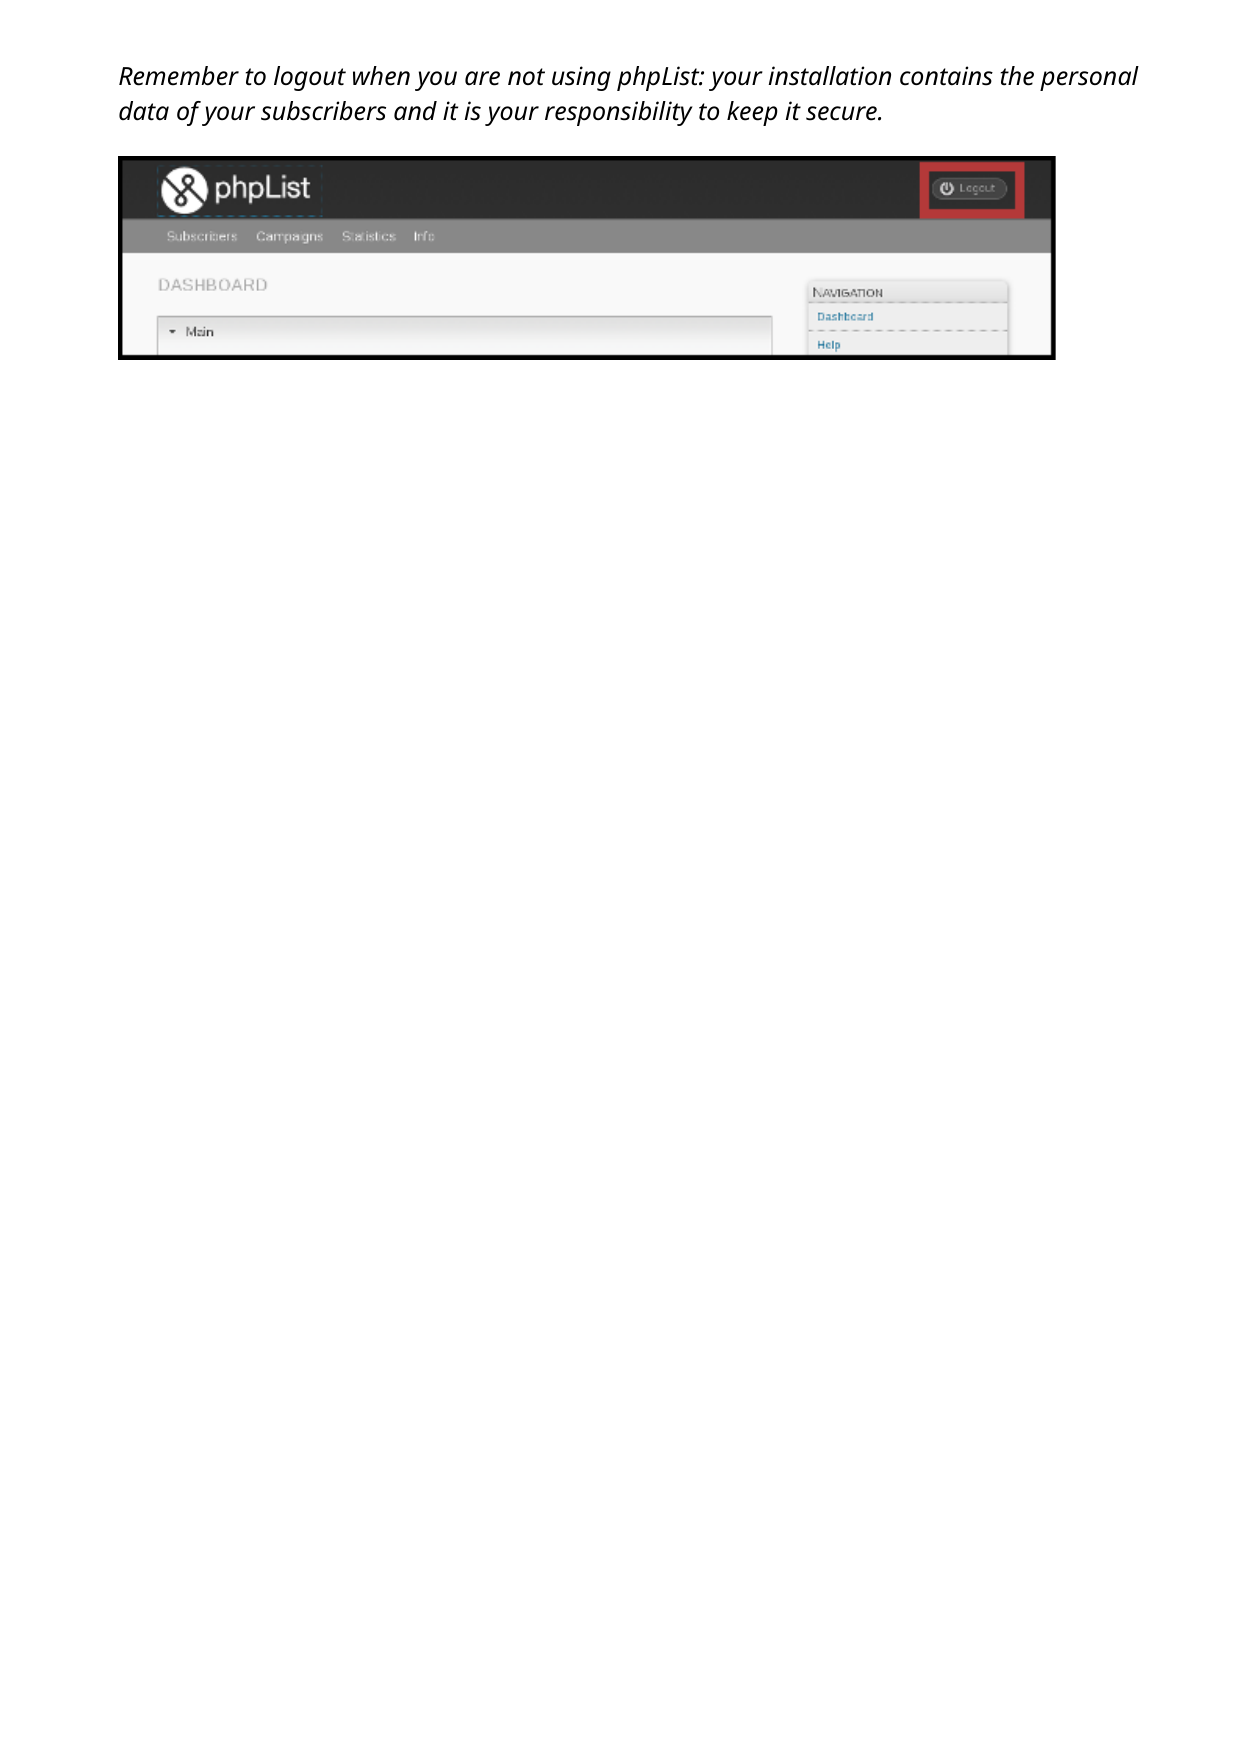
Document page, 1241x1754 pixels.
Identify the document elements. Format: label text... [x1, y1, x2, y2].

text Remember to logout when you are not using phpList: your installation contains the personal data of your subscribers and it is your responsibility to keep it secure. [118, 59, 1181, 127]
picture [118, 156, 1056, 360]
